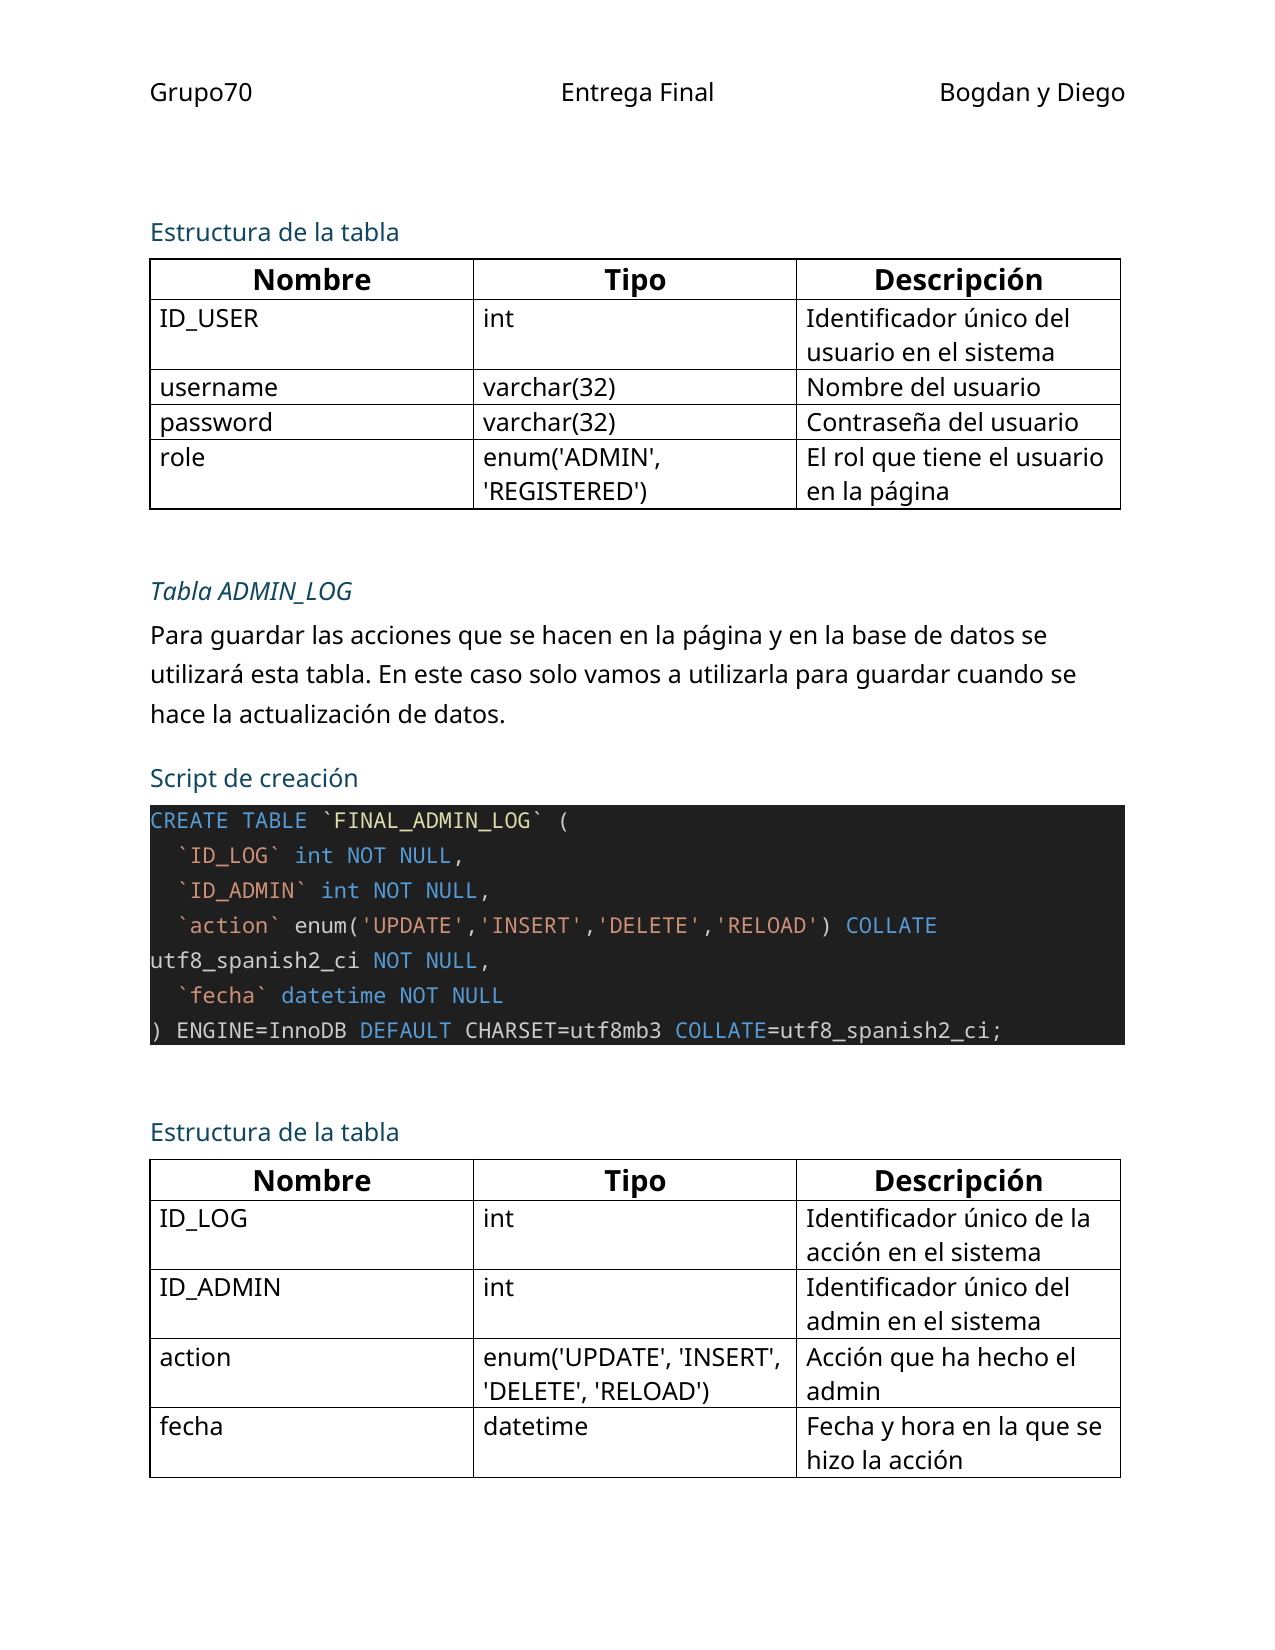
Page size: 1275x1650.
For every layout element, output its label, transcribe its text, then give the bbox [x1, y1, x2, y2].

table_cell ID_USER [151, 300, 473, 368]
table_cell int [474, 1270, 796, 1338]
subtitle Estructura de la tabla [150, 214, 1125, 248]
table_cell int [474, 1201, 796, 1269]
table_header Tipo [474, 260, 796, 299]
table_cell Identificador único del admin en el sistema [797, 1270, 1120, 1338]
table_cell Identificador único de la acción en el sistema [797, 1201, 1120, 1269]
table_cell action [151, 1339, 473, 1407]
subtitle Script de creación [150, 761, 1125, 795]
text ) ENGINE=InnoDB DEFAULT CHARSET=utf8mb3 COLLATE=utf8_spanish2_ci; [150, 1015, 1125, 1045]
table_cell Fecha y hora en la que se hizo la acción [797, 1408, 1120, 1476]
text `fecha` datetime NOT NULL [150, 980, 1125, 1010]
table_cell ID_ADMIN [151, 1270, 473, 1338]
table_header Tipo [474, 1160, 796, 1200]
table_cell datetime [474, 1408, 796, 1476]
subtitle Estructura de la tabla [150, 1115, 1125, 1149]
table_cell password [151, 405, 473, 439]
table_cell int [474, 300, 796, 368]
table_cell Nombre del usuario [797, 370, 1120, 404]
table_cell Acción que ha hecho el admin [797, 1339, 1120, 1407]
text `ID_ADMIN` int NOT NULL, [150, 875, 1125, 905]
text `action` enum('UPDATE','INSERT','DELETE','RELOAD') COLLATE utf8_spanish2_ci NOT NULL, [150, 910, 1125, 975]
table_cell role [151, 440, 473, 508]
table_cell El rol que tiene el usuario en la página [797, 440, 1120, 508]
text CREATE TABLE `FINAL_ADMIN_LOG` ( [150, 805, 1125, 834]
table_cell username [151, 370, 473, 404]
text Para guardar las acciones que se hacen en la página y en la base de datos se utilizará esta tabla. En este caso solo vamos a utilizarla para guardar cuando se hace la actualización de datos. [150, 618, 1125, 731]
table_cell enum('ADMIN', 'REGISTERED') [474, 440, 796, 508]
subtitle Tabla ADMIN_LOG [150, 574, 1125, 608]
table_header Nombre [151, 260, 473, 299]
table_cell Identificador único del usuario en el sistema [797, 300, 1120, 368]
table_cell varchar(32) [474, 405, 796, 439]
text `ID_LOG` int NOT NULL, [150, 840, 1125, 869]
table_cell varchar(32) [474, 370, 796, 404]
table_cell ID_LOG [151, 1201, 473, 1269]
table_header Descripción [797, 1160, 1120, 1200]
table_cell Contraseña del usuario [797, 405, 1120, 439]
table_header Descripción [797, 260, 1120, 299]
table_header Nombre [151, 1160, 473, 1200]
table_cell fecha [151, 1408, 473, 1476]
table_cell enum('UPDATE', 'INSERT', 'DELETE', 'RELOAD') [474, 1339, 796, 1407]
